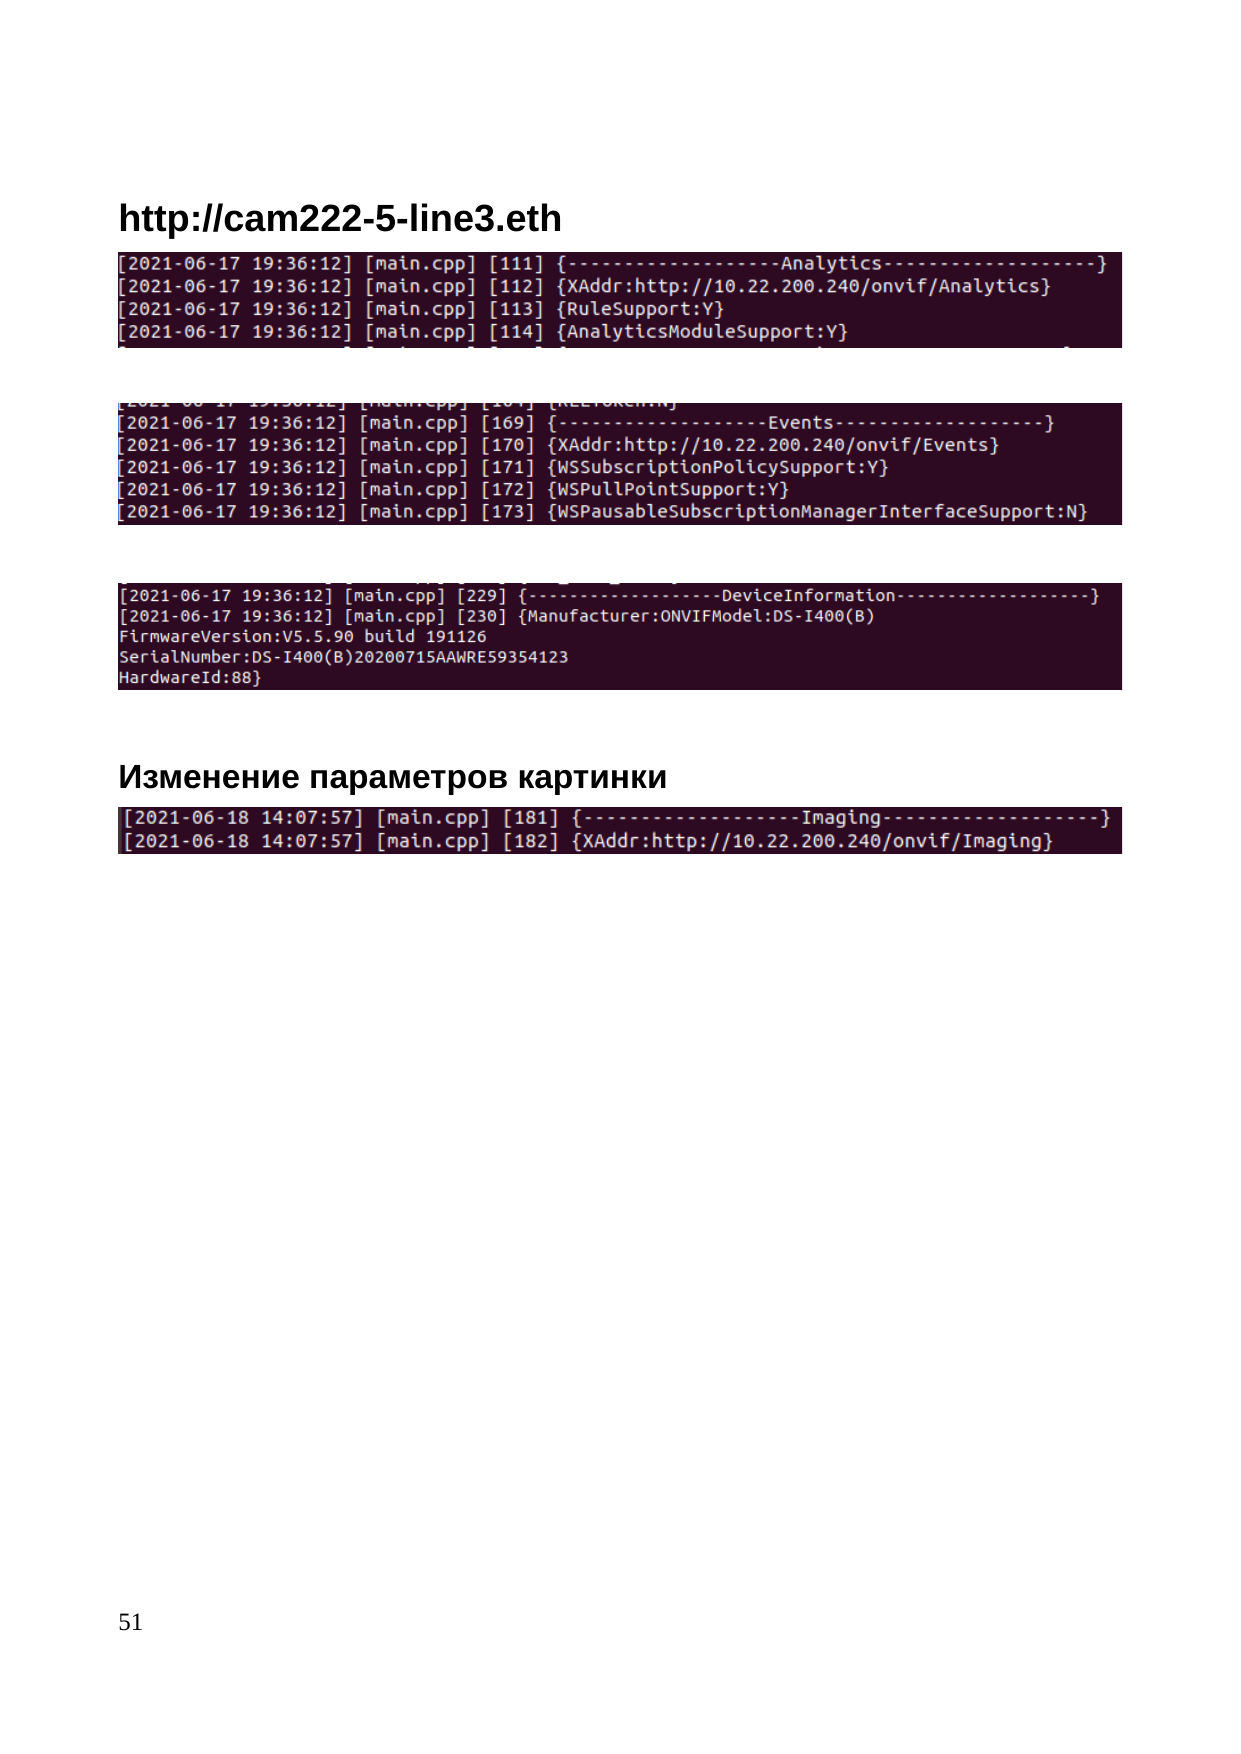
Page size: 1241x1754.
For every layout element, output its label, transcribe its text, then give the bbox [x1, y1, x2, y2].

subtitle Изменение параметров картинки [118, 757, 1122, 795]
subtitle http://cam222-5-line3.eth [118, 196, 1122, 240]
picture [118, 583, 1123, 690]
picture [118, 403, 1123, 525]
picture [118, 807, 1123, 854]
picture [118, 252, 1123, 348]
